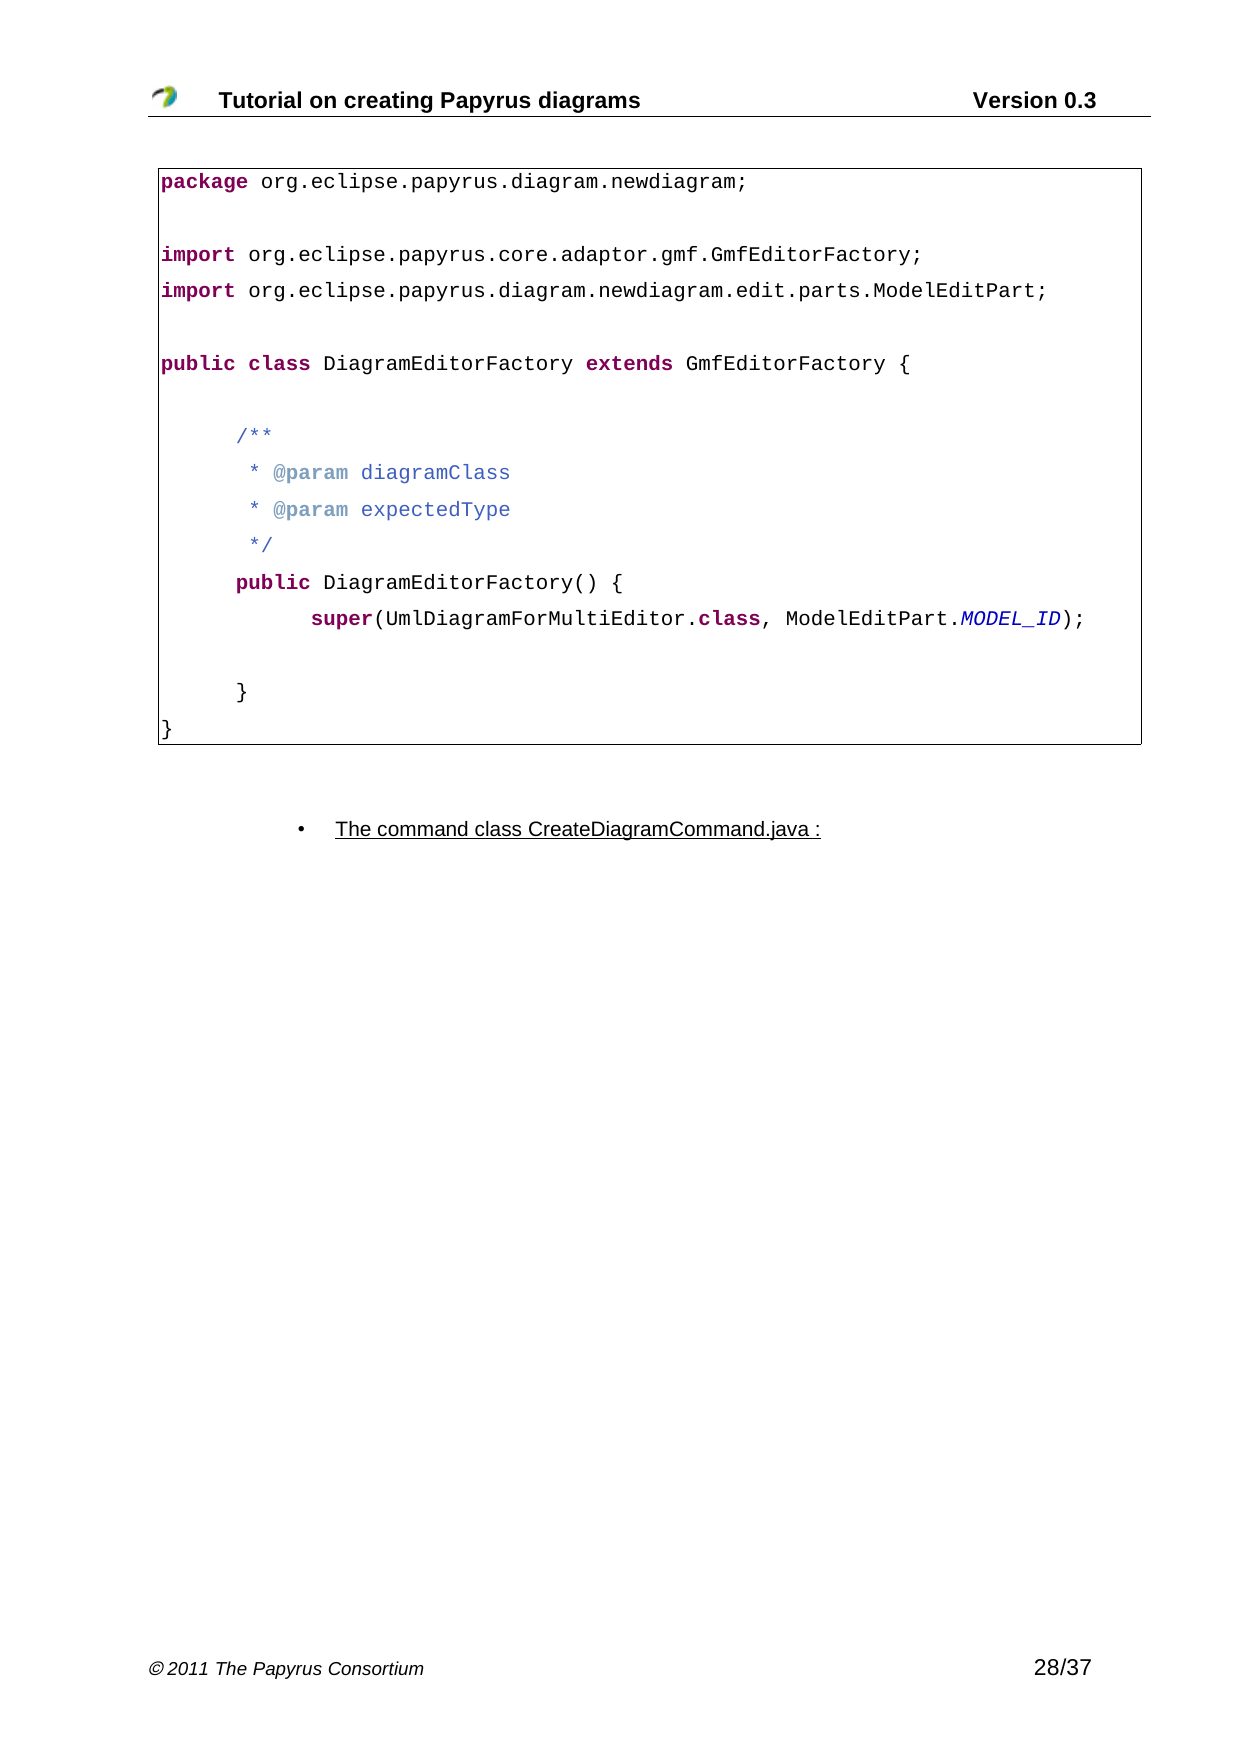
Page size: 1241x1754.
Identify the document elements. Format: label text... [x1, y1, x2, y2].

list package org.eclipse.papyrus.diagram.newdiagram; [161, 171, 1138, 194]
list } [161, 681, 1138, 705]
picture [152, 84, 177, 110]
list import org.eclipse.papyrus.core.adaptor.gmf.GmfEditorFactory; [161, 243, 1138, 267]
list The command class CreateDiagramCommand.java : [298, 817, 1151, 841]
list public class DiagramEditorFactory extends GmfEditorFactory { [161, 353, 1138, 377]
list public DiagramEditorFactory() { [161, 572, 1138, 596]
list super(UmlDiagramForMultiEditor.class, ModelEditPart.MODEL_ID); [161, 608, 1138, 632]
list /** [161, 426, 1138, 450]
list } [161, 717, 1138, 741]
list * @param diagramClass [161, 462, 1138, 486]
list */ [161, 535, 1138, 559]
list * @param expectedType [161, 499, 1138, 523]
list import org.eclipse.papyrus.diagram.newdiagram.edit.parts.ModelEditPart; [161, 280, 1138, 304]
